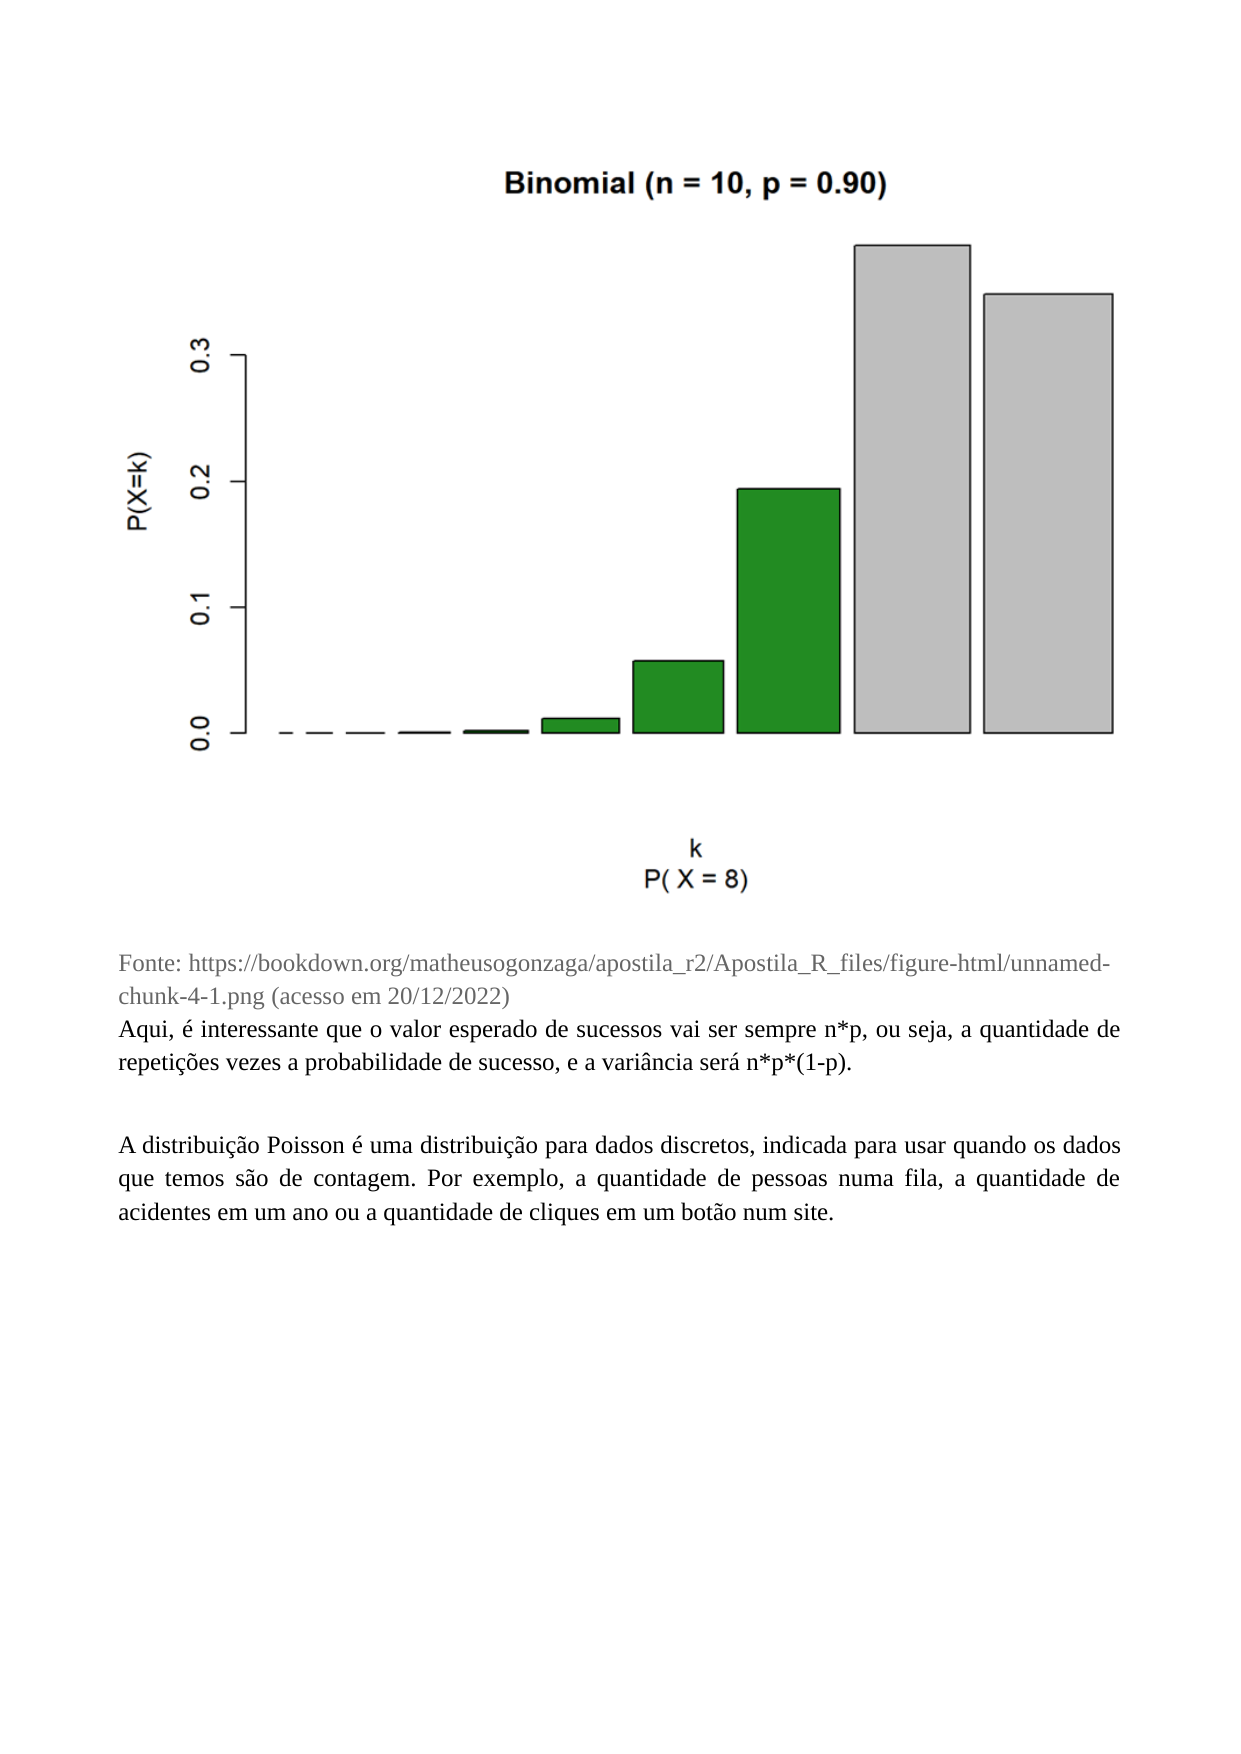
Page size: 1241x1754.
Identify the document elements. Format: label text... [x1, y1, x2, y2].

text Aqui, é interessante que o valor esperado de sucessos vai ser sempre n*p, ou seja, a quantidade de repetições vezes a probabilidade de sucesso, e a variância será n*p*(1-p). [118, 1014, 1122, 1076]
picture [118, 118, 1123, 897]
text A distribuição Poisson é uma distribuição para dados discretos, indicada para usar quando os dados que temos são de contagem. Por exemplo, a quantidade de pessoas numa fila, a quantidade de acidentes em um ano ou a quantidade de cliques em um botão num site. [118, 1131, 1122, 1225]
text Fonte: https://bookdown.org/matheusogonzaga/apostila_r2/Apostila_R_files/figure-html/unnamed-chunk-4-1.png (acesso em 20/12/2022) [118, 948, 1122, 1010]
